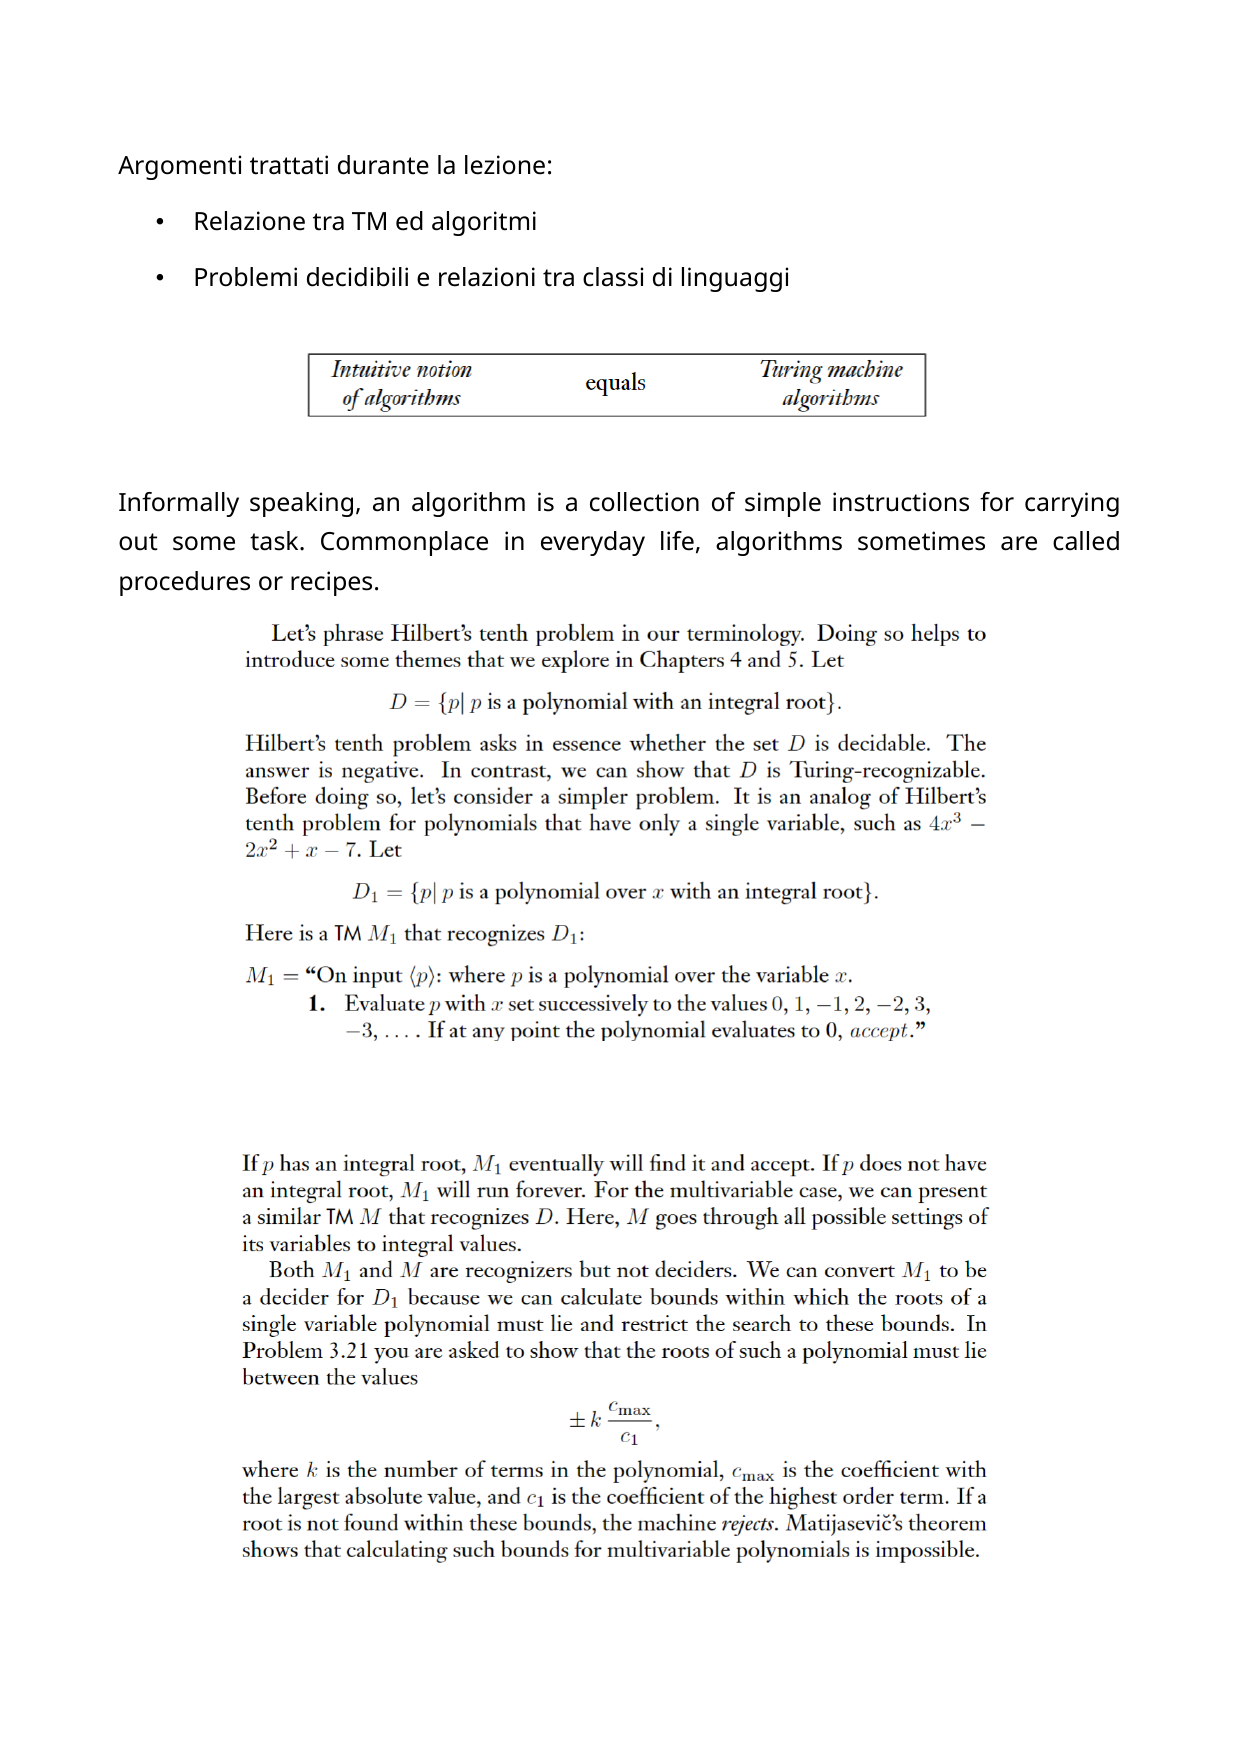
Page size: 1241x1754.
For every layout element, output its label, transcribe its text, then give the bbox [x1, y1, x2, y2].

text Informally speaking, an algorithm is a collection of simple instructions for carrying out some task. Commonplace in everyday life, algorithms sometimes are called procedures or recipes. [118, 484, 1122, 597]
picture [288, 332, 946, 429]
picture [227, 1145, 1028, 1566]
picture [237, 618, 1008, 1041]
text Argomenti trattati durante la lezione: [118, 148, 1122, 182]
list Relazione tra TM ed algoritmi [156, 204, 1122, 238]
list Problemi decidibili e relazioni tra classi di linguaggi [156, 260, 1122, 294]
